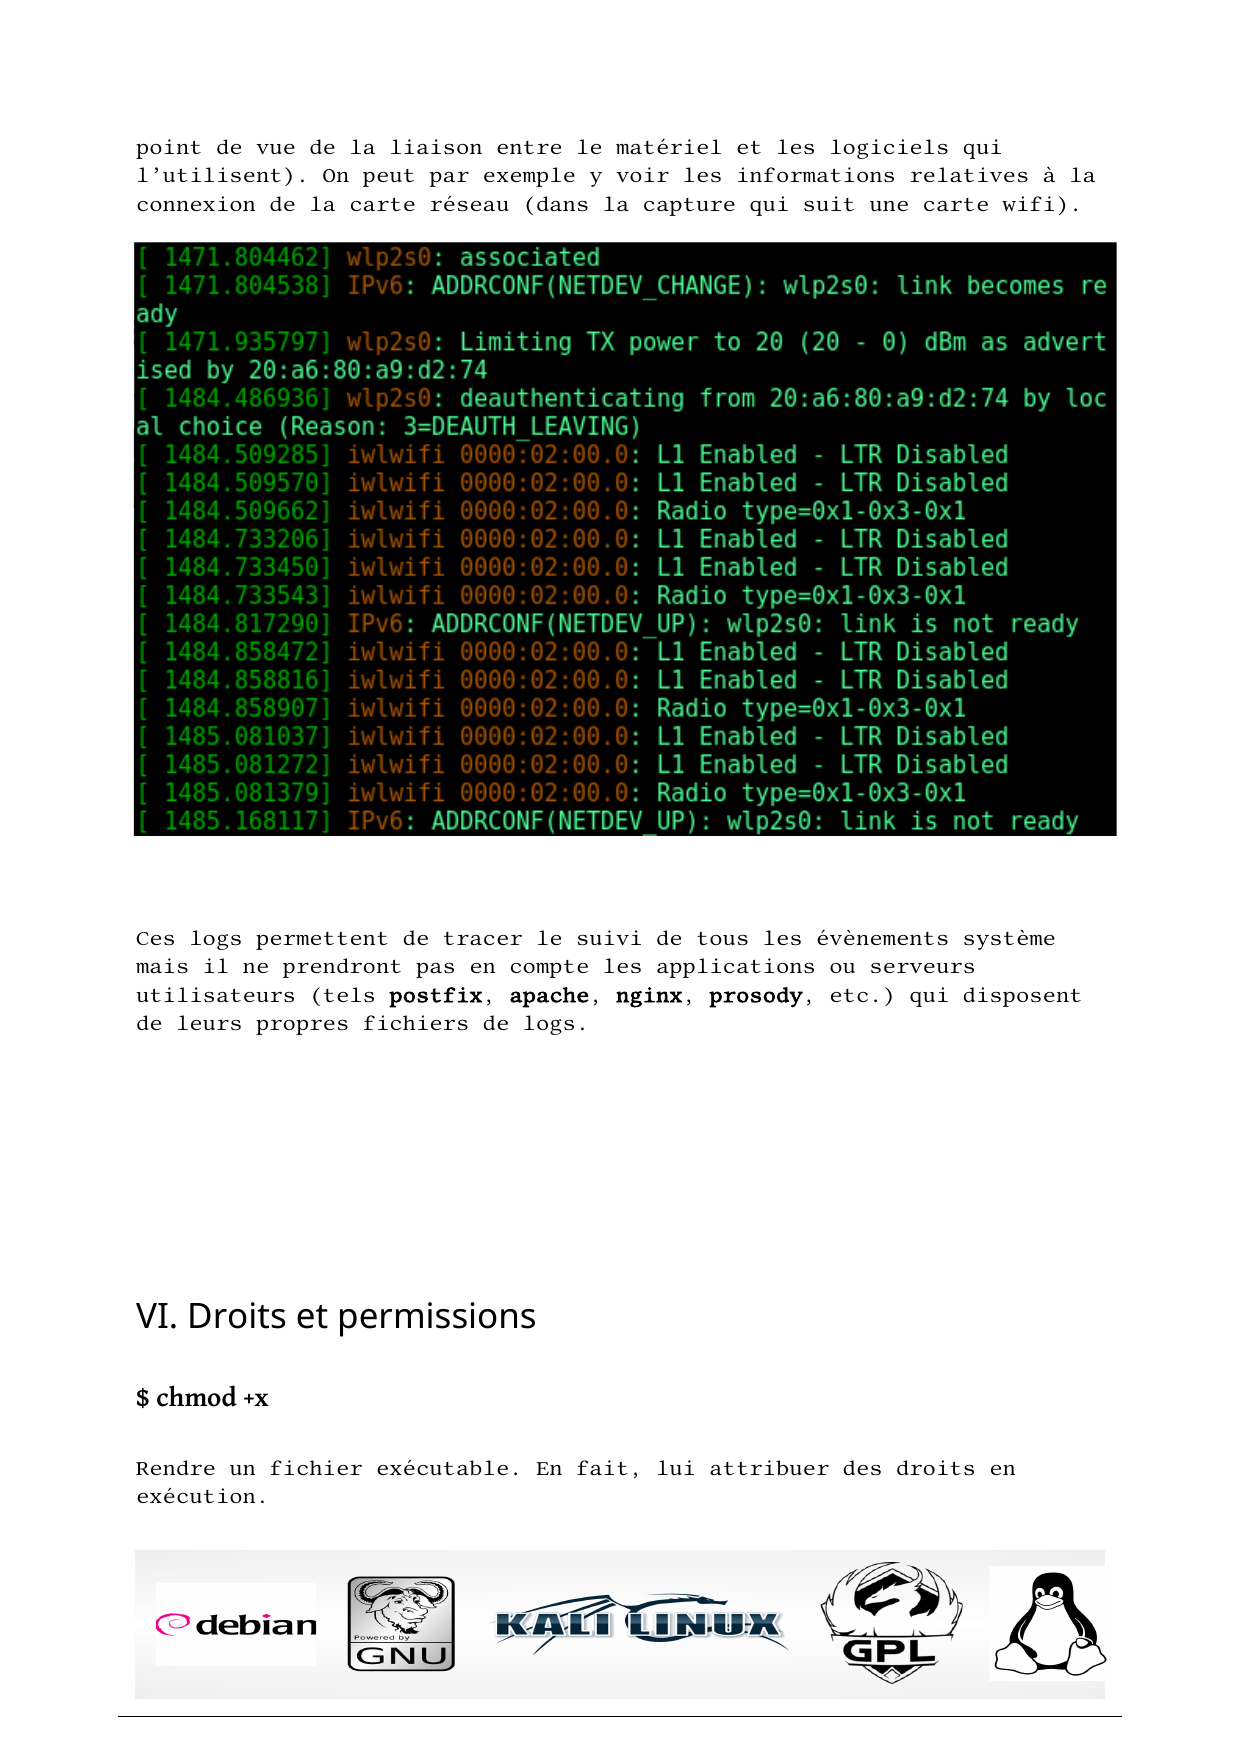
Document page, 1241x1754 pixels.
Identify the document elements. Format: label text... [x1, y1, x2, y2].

subtitle VI. Droits et permissions [136, 1291, 1104, 1338]
picture [156, 1583, 317, 1666]
text point de vue de la liaison entre le matériel et les logiciels qui l’utilisent). On peut par exemple y voir les informations relatives à la connexion de la carte réseau (dans la capture qui suit une carte wifi). [136, 136, 1104, 216]
picture [476, 1579, 799, 1670]
picture [133, 242, 1117, 836]
text Ces logs permettent de tracer le suivi de tous les évènements système mais il ne prendront pas en compte les applications ou serveurs utilisateurs (tels postfix, apache, nginx, prosody, etc.) qui disposent de leurs propres fichiers de logs. [136, 926, 1104, 1036]
text Rendre un fichier exécutable. En fait, lui attribuer des droits en exécution. [136, 1457, 1104, 1509]
text $ chmod +x [136, 1382, 1104, 1414]
picture [820, 1562, 963, 1684]
picture [341, 1573, 460, 1674]
picture [989, 1566, 1112, 1681]
